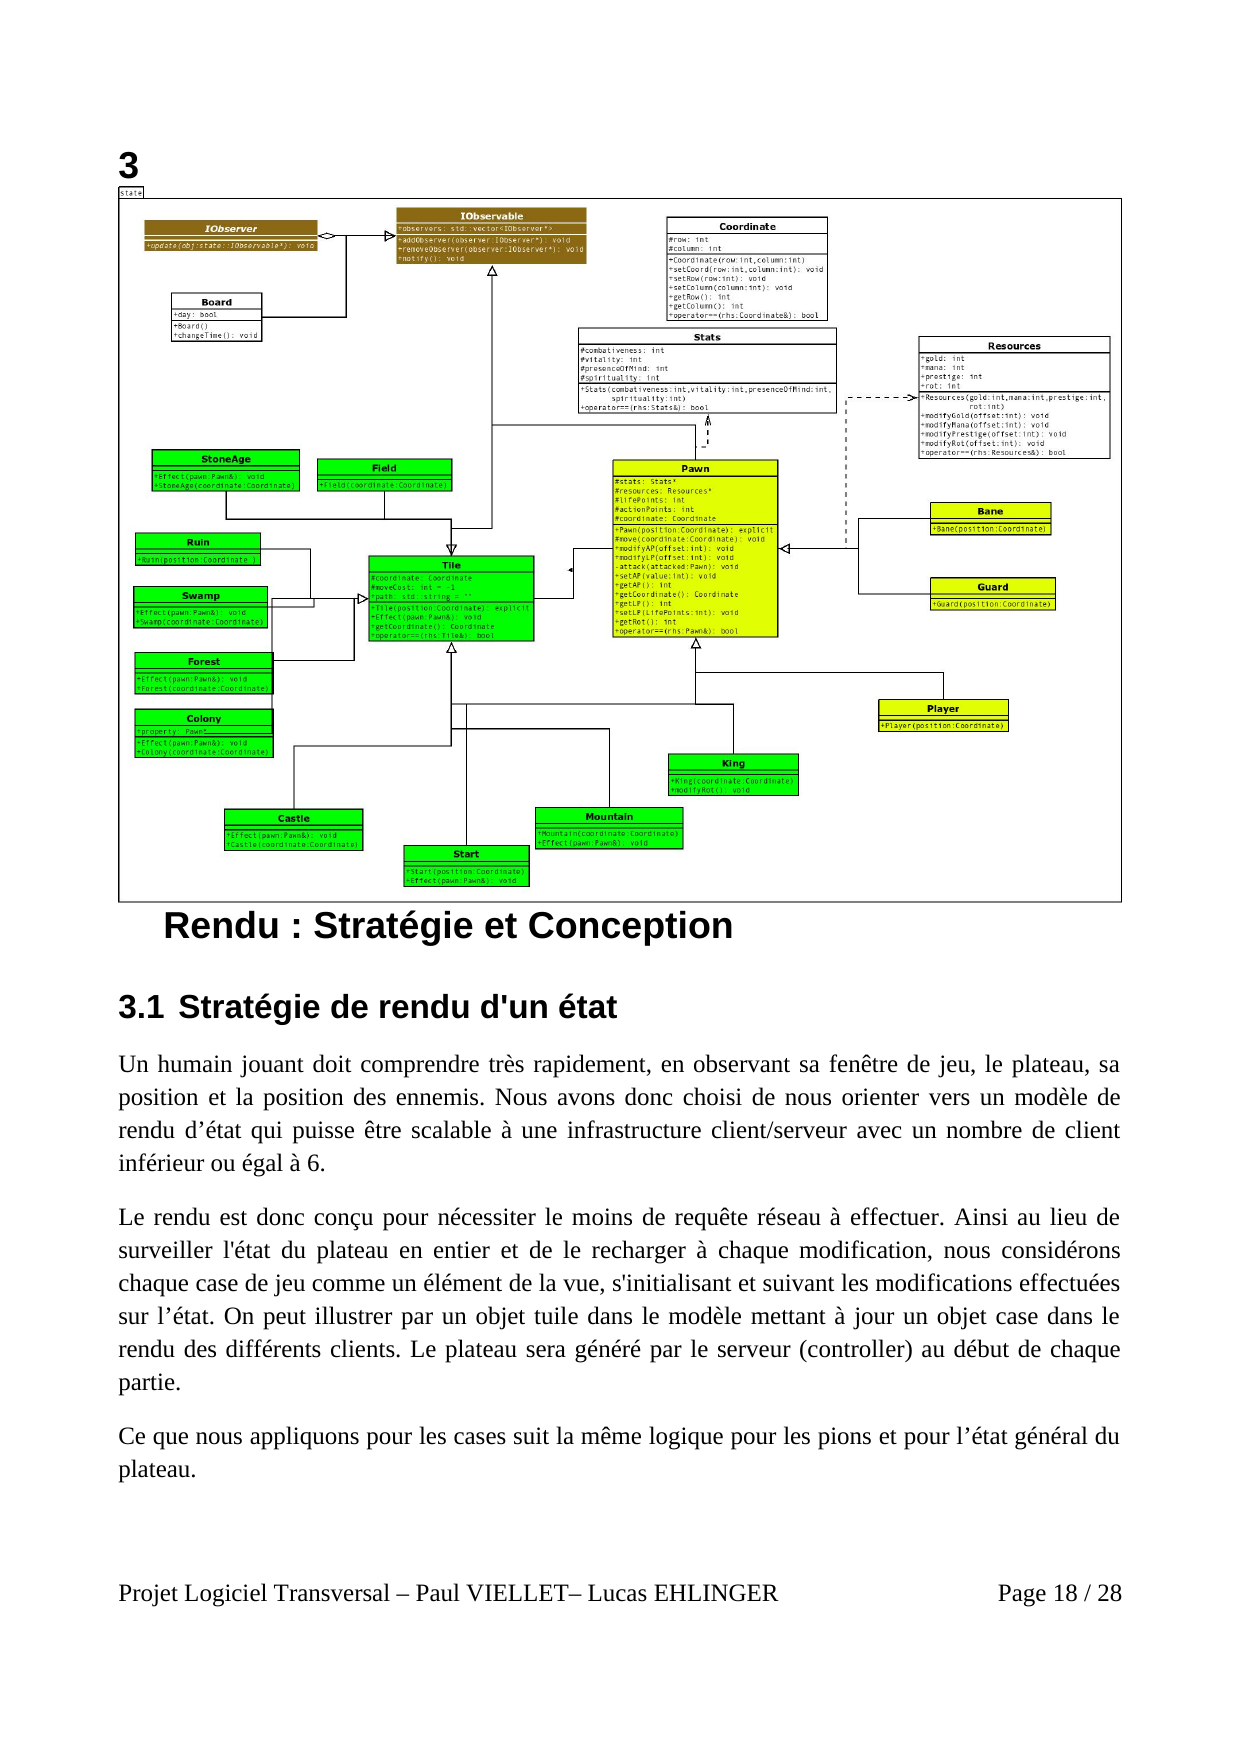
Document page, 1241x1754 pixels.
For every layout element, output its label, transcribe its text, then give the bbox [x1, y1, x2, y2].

text Ce que nous appliquons pour les cases suit la même logique pour les pions et pour l’état général du plateau. [118, 1421, 1122, 1483]
text Le rendu est donc conçu pour nécessiter le moins de requête réseau à effectuer. Ainsi au lieu de surveiller l'état du plateau en entier et de le recharger à chaque modification, nous considérons chaque case de jeu comme un élément de la vue, s'initialisant et suivant les modifications effectuées sur l’état. On peut illustrer par un objet tuile dans le modèle mettant à jour un objet case dans le rendu des différents clients. Le plateau sera généré par le serveur (controller) au début de chaque partie. [118, 1202, 1122, 1396]
subtitle Stratégie de rendu d'un état [118, 987, 1122, 1026]
subtitle Rendu : Stratégie et Conception [118, 903, 1122, 946]
text Un humain jouant doit comprendre très rapidement, en observant sa fenêtre de jeu, le plateau, sa position et la position des ennemis. Nous avons donc choisi de nous orienter vers un modèle de rendu d’état qui puisse être scalable à une infrastructure client/serveur avec un nombre de client inférieur ou égal à 6. [118, 1049, 1122, 1177]
picture [118, 186, 1123, 903]
subtitle Rendu : Stratégie et Conception [118, 143, 1122, 186]
